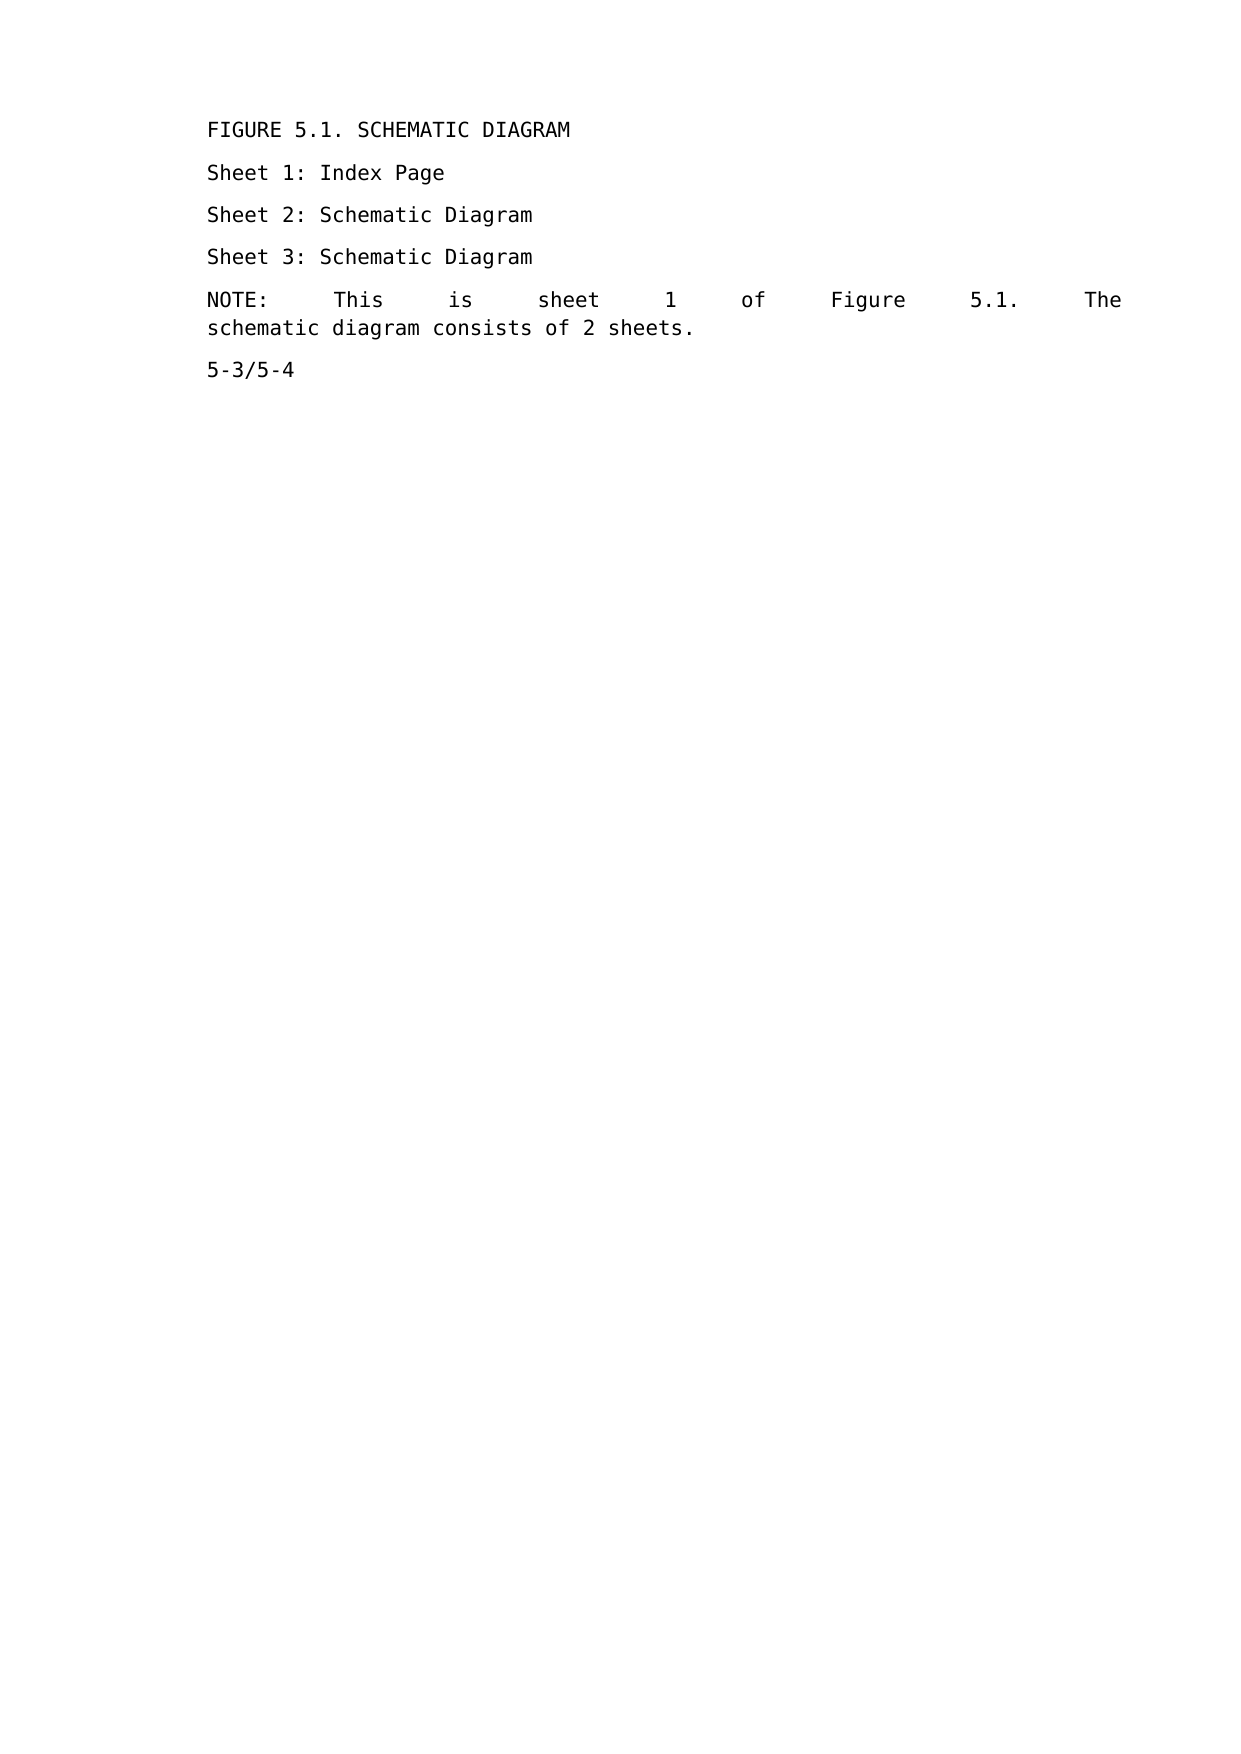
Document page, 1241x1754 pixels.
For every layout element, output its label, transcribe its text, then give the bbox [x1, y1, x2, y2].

text NOTE: This is sheet 1 of Figure 5.1. The schematic diagram consists of 2 sheets. [207, 288, 1122, 340]
text Sheet 1: Index Page [207, 161, 1122, 185]
text 5-3/5-4 [207, 358, 1122, 382]
text Sheet 3: Schematic Diagram [207, 245, 1122, 269]
text Sheet 2: Schematic Diagram [207, 203, 1122, 227]
text FIGURE 5.1. SCHEMATIC DIAGRAM [207, 118, 1122, 142]
